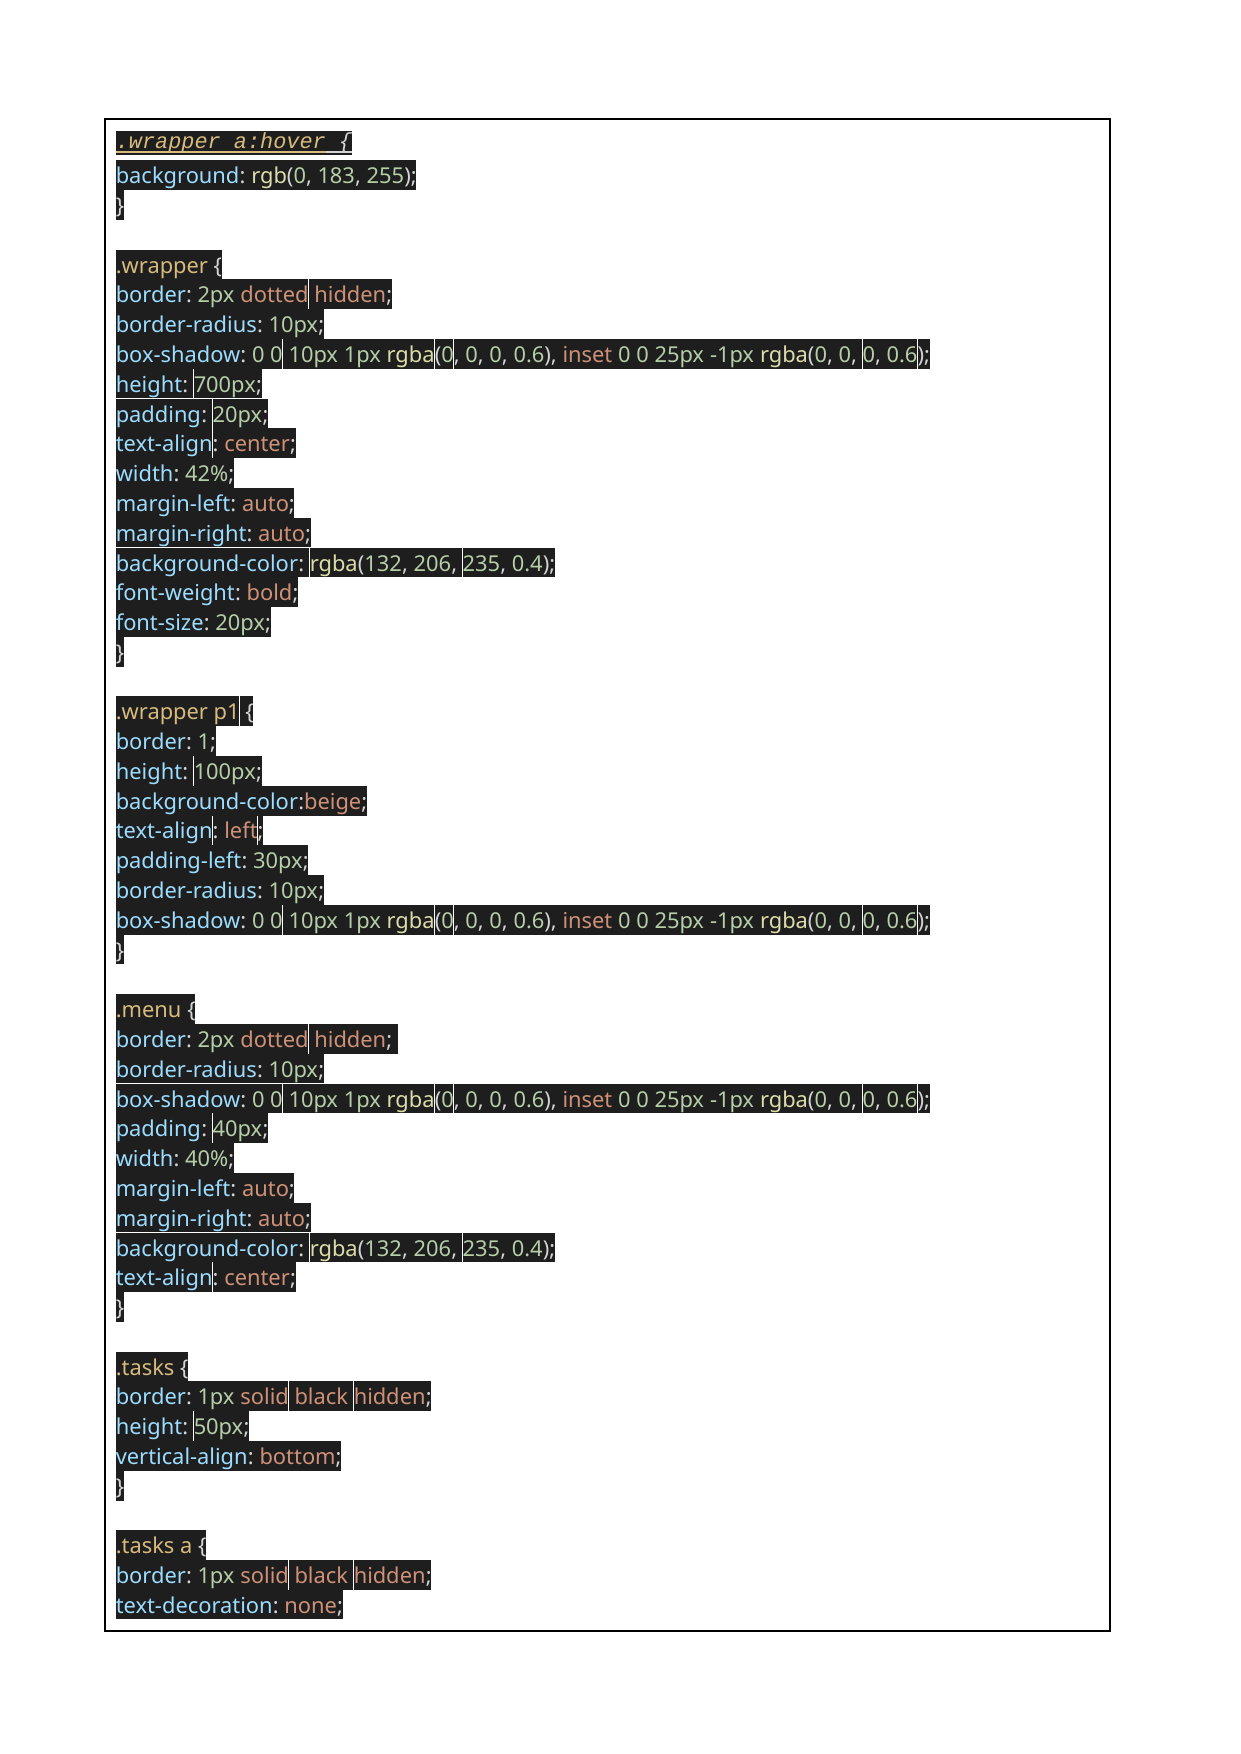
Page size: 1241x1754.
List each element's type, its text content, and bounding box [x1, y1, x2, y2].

table_cell .wrapper a:hover { background: rgb(0, 183, 255); } .wrapper { border: 2px dotted hidden; border-radius: 10px; box-shadow: 0 0 10px 1px rgba(0, 0, 0, 0.6), inset 0 0 25px -1px rgba(0, 0, 0, 0.6); height: 700px; padding: 20px; text-align: center; width: 42%; margin-left: auto; margin-right: auto; background-color: rgba(132, 206, 235, 0.4); font-weight: bold; font-size: 20px; } .wrapper p1 { border: 1; height: 100px; background-color:beige; text-align: left; padding-left: 30px; border-radius: 10px; box-shadow: 0 0 10px 1px rgba(0, 0, 0, 0.6), inset 0 0 25px -1px rgba(0, 0, 0, 0.6); } .menu { border: 2px dotted hidden; border-radius: 10px; box-shadow: 0 0 10px 1px rgba(0, 0, 0, 0.6), inset 0 0 25px -1px rgba(0, 0, 0, 0.6); padding: 40px; width: 40%; margin-left: auto; margin-right: auto; background-color: rgba(132, 206, 235, 0.4); text-align: center; } .tasks { border: 1px solid black hidden; height: 50px; vertical-align: bottom; } .tasks a { border: 1px solid black hidden; text-decoration: none; [106, 120, 1109, 1630]
